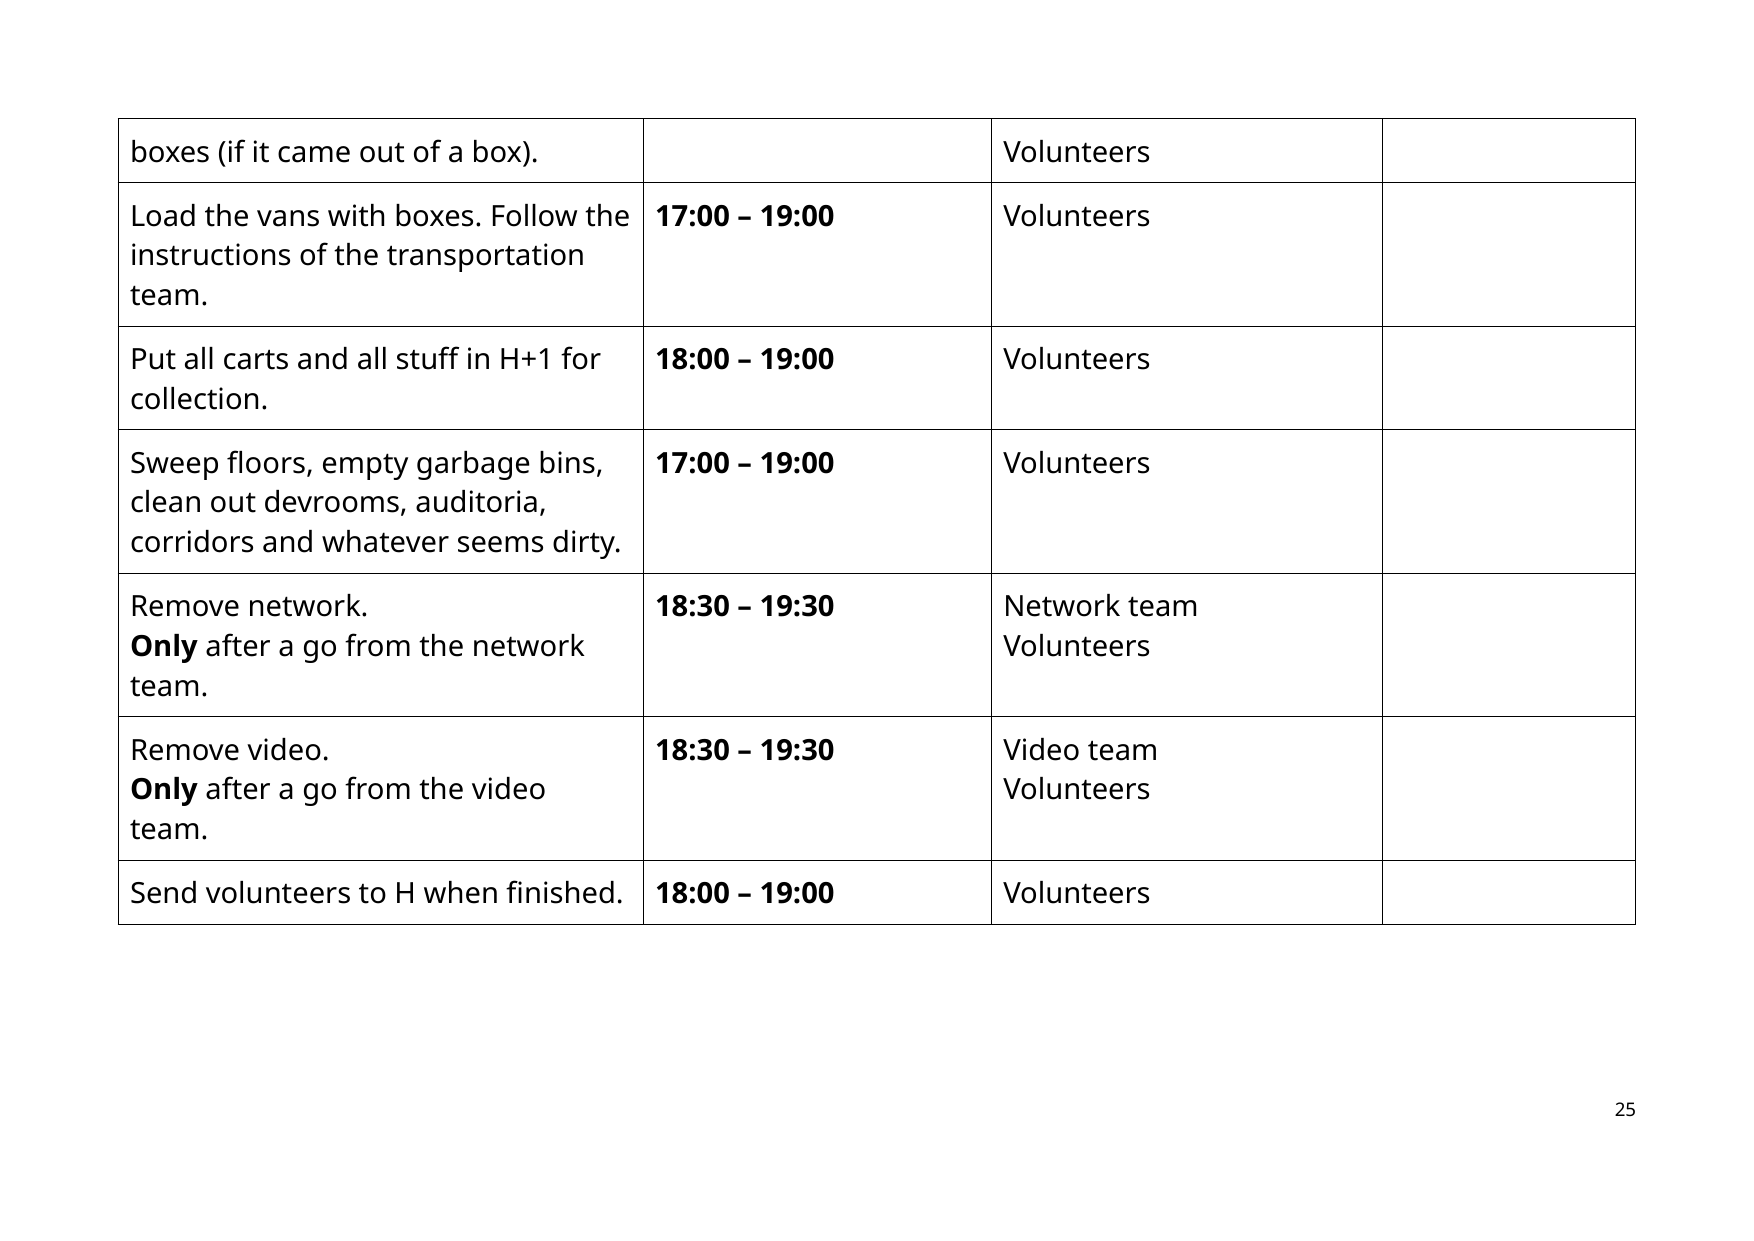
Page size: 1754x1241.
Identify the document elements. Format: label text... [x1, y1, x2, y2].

table_cell [1383, 430, 1635, 573]
table_cell 18:00 – 19:00 [644, 861, 991, 924]
table_cell Video team Volunteers [992, 717, 1382, 860]
table_cell 18:30 – 19:30 [644, 717, 991, 860]
table_cell [1383, 183, 1635, 326]
table_cell Network team Volunteers [992, 574, 1382, 716]
table_cell [1383, 861, 1635, 924]
table_cell Remove network. Only after a go from the network team. [119, 574, 643, 716]
table_cell Send volunteers to H when finished. [119, 861, 643, 924]
table_cell Volunteers [992, 183, 1382, 326]
table_cell 17:00 – 19:00 [644, 183, 991, 326]
table_cell 18:30 – 19:30 [644, 574, 991, 716]
table_cell Volunteers [992, 430, 1382, 573]
table_cell Load the vans with boxes. Follow the instructions of the transportation team. [119, 183, 643, 326]
table_cell [1383, 574, 1635, 716]
table_cell boxes (if it came out of a box). [119, 119, 643, 182]
table_cell Remove video. Only after a go from the video team. [119, 717, 643, 860]
table_cell Volunteers [992, 119, 1382, 182]
table_cell Sweep floors, empty garbage bins, clean out devrooms, auditoria, corridors and whatever seems dirty. [119, 430, 643, 573]
table_cell [1383, 327, 1635, 429]
table_cell 18:00 – 19:00 [644, 327, 991, 429]
table_cell Volunteers [992, 861, 1382, 924]
table_cell [1383, 119, 1635, 182]
table_cell [1383, 717, 1635, 860]
table_cell Volunteers [992, 327, 1382, 429]
table_cell Put all carts and all stuff in H+1 for collection. [119, 327, 643, 429]
table_cell 17:00 – 19:00 [644, 430, 991, 573]
table_cell [644, 119, 991, 182]
